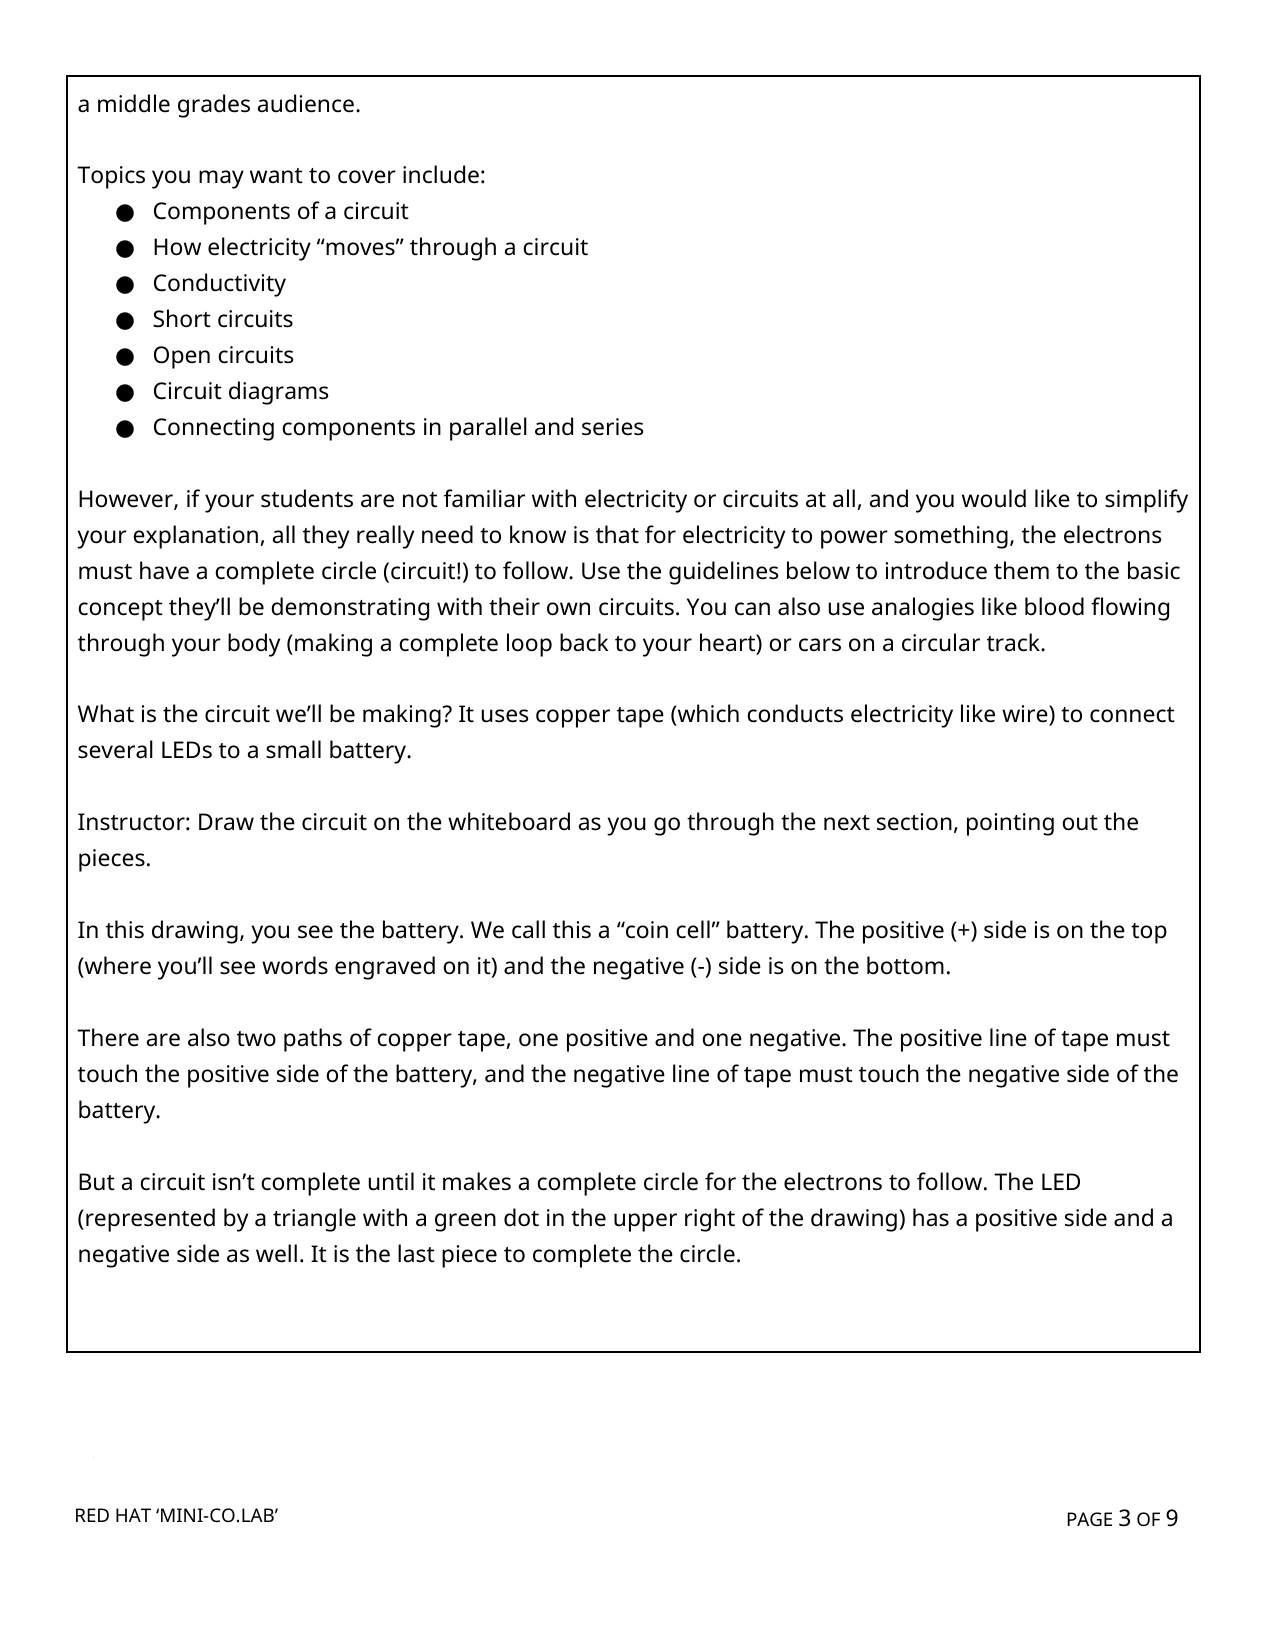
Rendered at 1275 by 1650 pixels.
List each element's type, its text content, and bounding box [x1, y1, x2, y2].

table_cell a middle grades audience. Topics you may want to cover include: Components of a circuit How electricity “moves” through a circuit Conductivity Short circuits Open circuits Circuit diagrams Connecting components in parallel and series However, if your students are not familiar with electricity or circuits at all, and you would like to simplify your explanation, all they really need to know is that for electricity to power something, the electrons must have a complete circle (circuit!) to follow. Use the guidelines below to introduce them to the basic concept they’ll be demonstrating with their own circuits. You can also use analogies like blood flowing through your body (making a complete loop back to your heart) or cars on a circular track. What is the circuit we’ll be making? It uses copper tape (which conducts electricity like wire) to connect several LEDs to a small battery. Instructor: Draw the circuit on the whiteboard as you go through the next section, pointing out the pieces. In this drawing, you see the battery. We call this a “coin cell” battery. The positive (+) side is on the top (where you’ll see words engraved on it) and the negative (-) side is on the bottom. There are also two paths of copper tape, one positive and one negative. The positive line of tape must touch the positive side of the battery, and the negative line of tape must touch the negative side of the battery. But a circuit isn’t complete until it makes a complete circle for the electrons to follow. The LED (represented by a triangle with a green dot in the upper right of the drawing) has a positive side and a negative side as well. It is the last piece to complete the circle. [68, 77, 1199, 1351]
